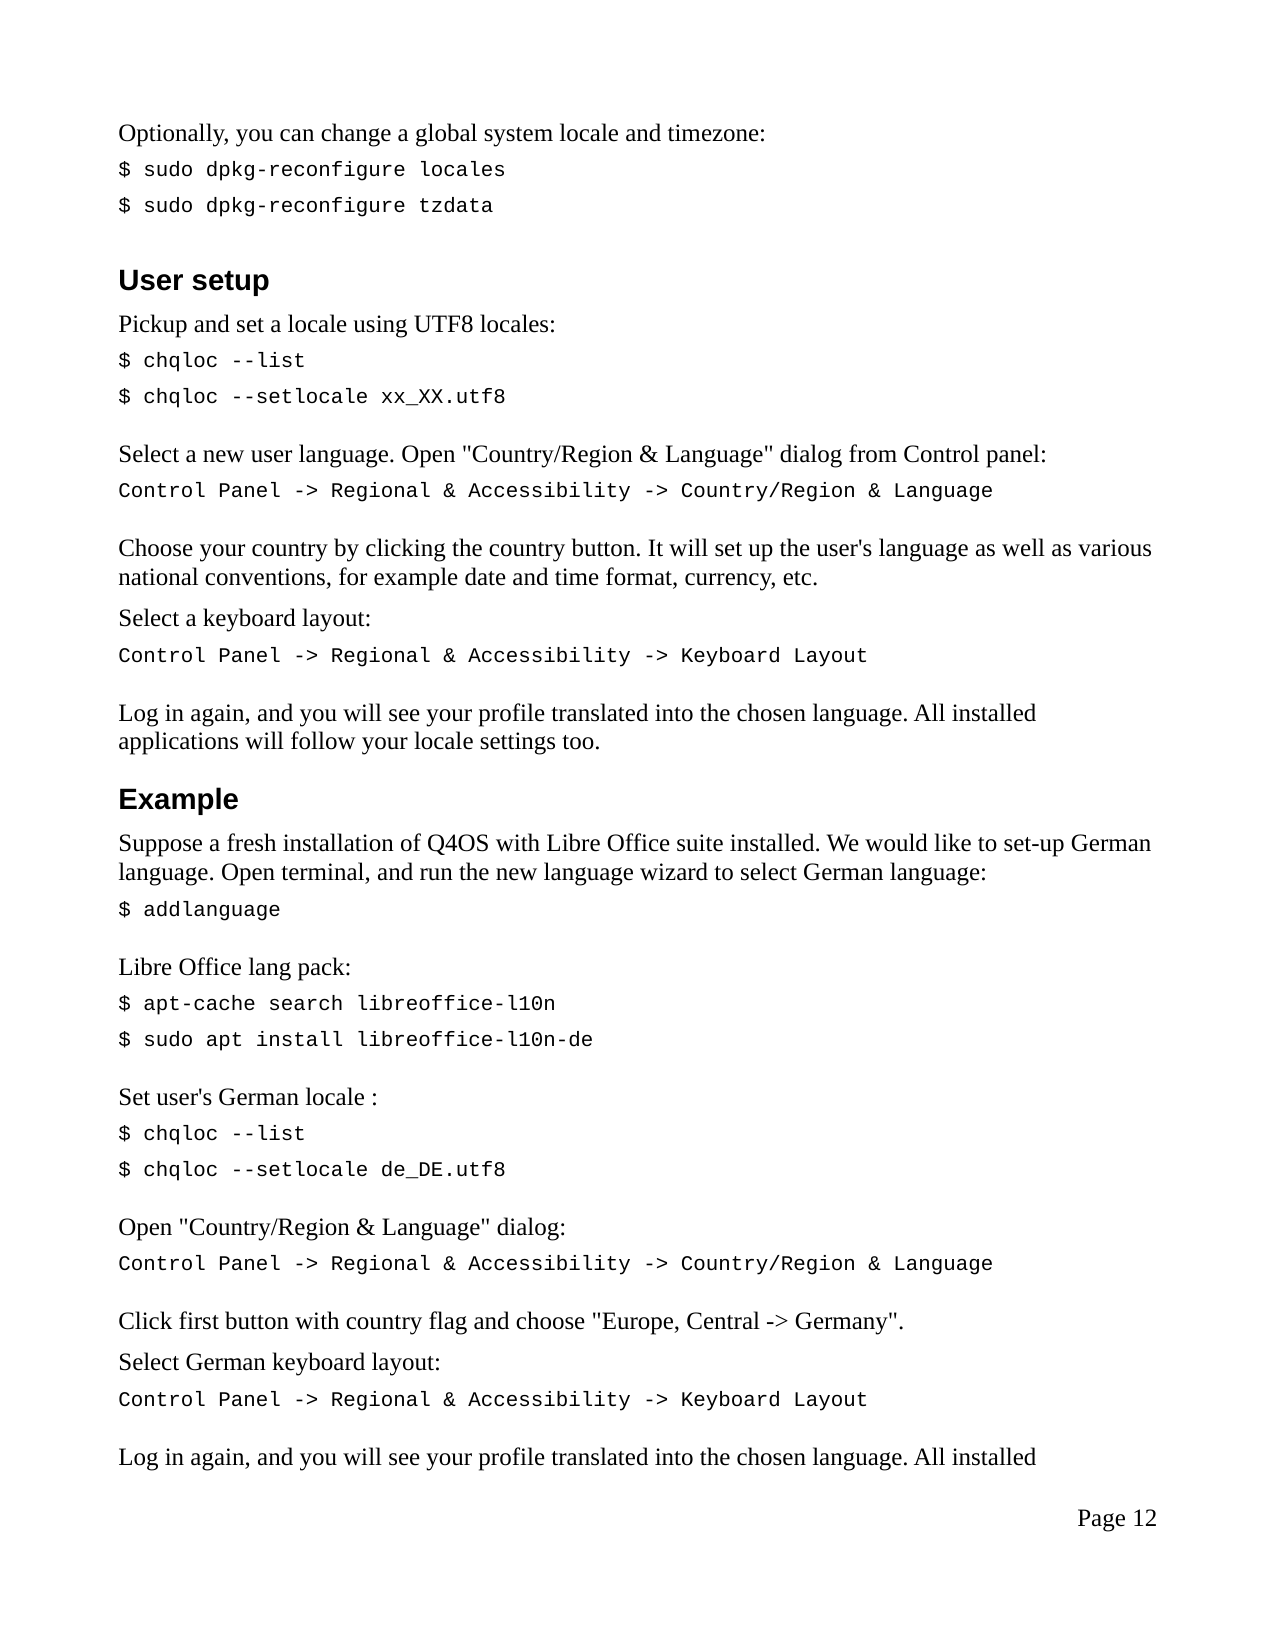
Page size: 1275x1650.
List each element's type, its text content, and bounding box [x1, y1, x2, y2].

text $ apt-cache search libreoffice-l10n [118, 993, 1157, 1017]
text $ chqloc --setlocale de_DE.utf8 [118, 1158, 1157, 1182]
text Open "Country/Region & Language" dialog: [118, 1212, 1157, 1240]
text $ sudo dpkg-reconfigure tzdata [118, 195, 1157, 219]
text $ chqloc --setlocale xx_XX.utf8 [118, 386, 1157, 409]
text Select German keyboard layout: [118, 1347, 1157, 1376]
text Control Panel -> Regional & Accessibility -> Keyboard Layout [118, 1388, 1157, 1412]
text Pickup and set a locale using UTF8 locales: [118, 309, 1157, 338]
text Set user's German locale : [118, 1082, 1157, 1110]
text Log in again, and you will see your profile translated into the chosen language. All installed applications will follow your locale settings too. [118, 698, 1157, 755]
text $ chqloc --list [118, 1123, 1157, 1147]
text Suppose a fresh installation of Q4OS with Libre Office suite installed. We would like to set-up German language. Open terminal, and run the new language wizard to select German language: [118, 828, 1157, 886]
text Control Panel -> Regional & Accessibility -> Keyboard Layout [118, 644, 1157, 668]
text $ addlanguage [118, 898, 1157, 922]
text Select a new user language. Open "Country/Region & Language" dialog from Control panel: [118, 439, 1157, 468]
text Select a keyboard layout: [118, 603, 1157, 632]
text Choose your country by clicking the country button. It will set up the user's language as well as various national conventions, for example date and time format, currency, etc. [118, 533, 1157, 591]
text $ sudo dpkg-reconfigure locales [118, 159, 1157, 183]
text Libre Office lang pack: [118, 952, 1157, 980]
text $ sudo apt install libreoffice-l10n-de [118, 1028, 1157, 1052]
subtitle Example [118, 782, 1157, 816]
text $ chqloc --list [118, 350, 1157, 374]
text Optionally, you can change a global system locale and timezone: [118, 118, 1157, 147]
text Click first button with country flag and choose "Europe, Central -> Germany". [118, 1306, 1157, 1335]
subtitle User setup [118, 263, 1157, 296]
text Control Panel -> Regional & Accessibility -> Country/Region & Language [118, 480, 1157, 504]
text Control Panel -> Regional & Accessibility -> Country/Region & Language [118, 1253, 1157, 1277]
text Log in again, and you will see your profile translated into the chosen language. All installed [118, 1442, 1157, 1470]
